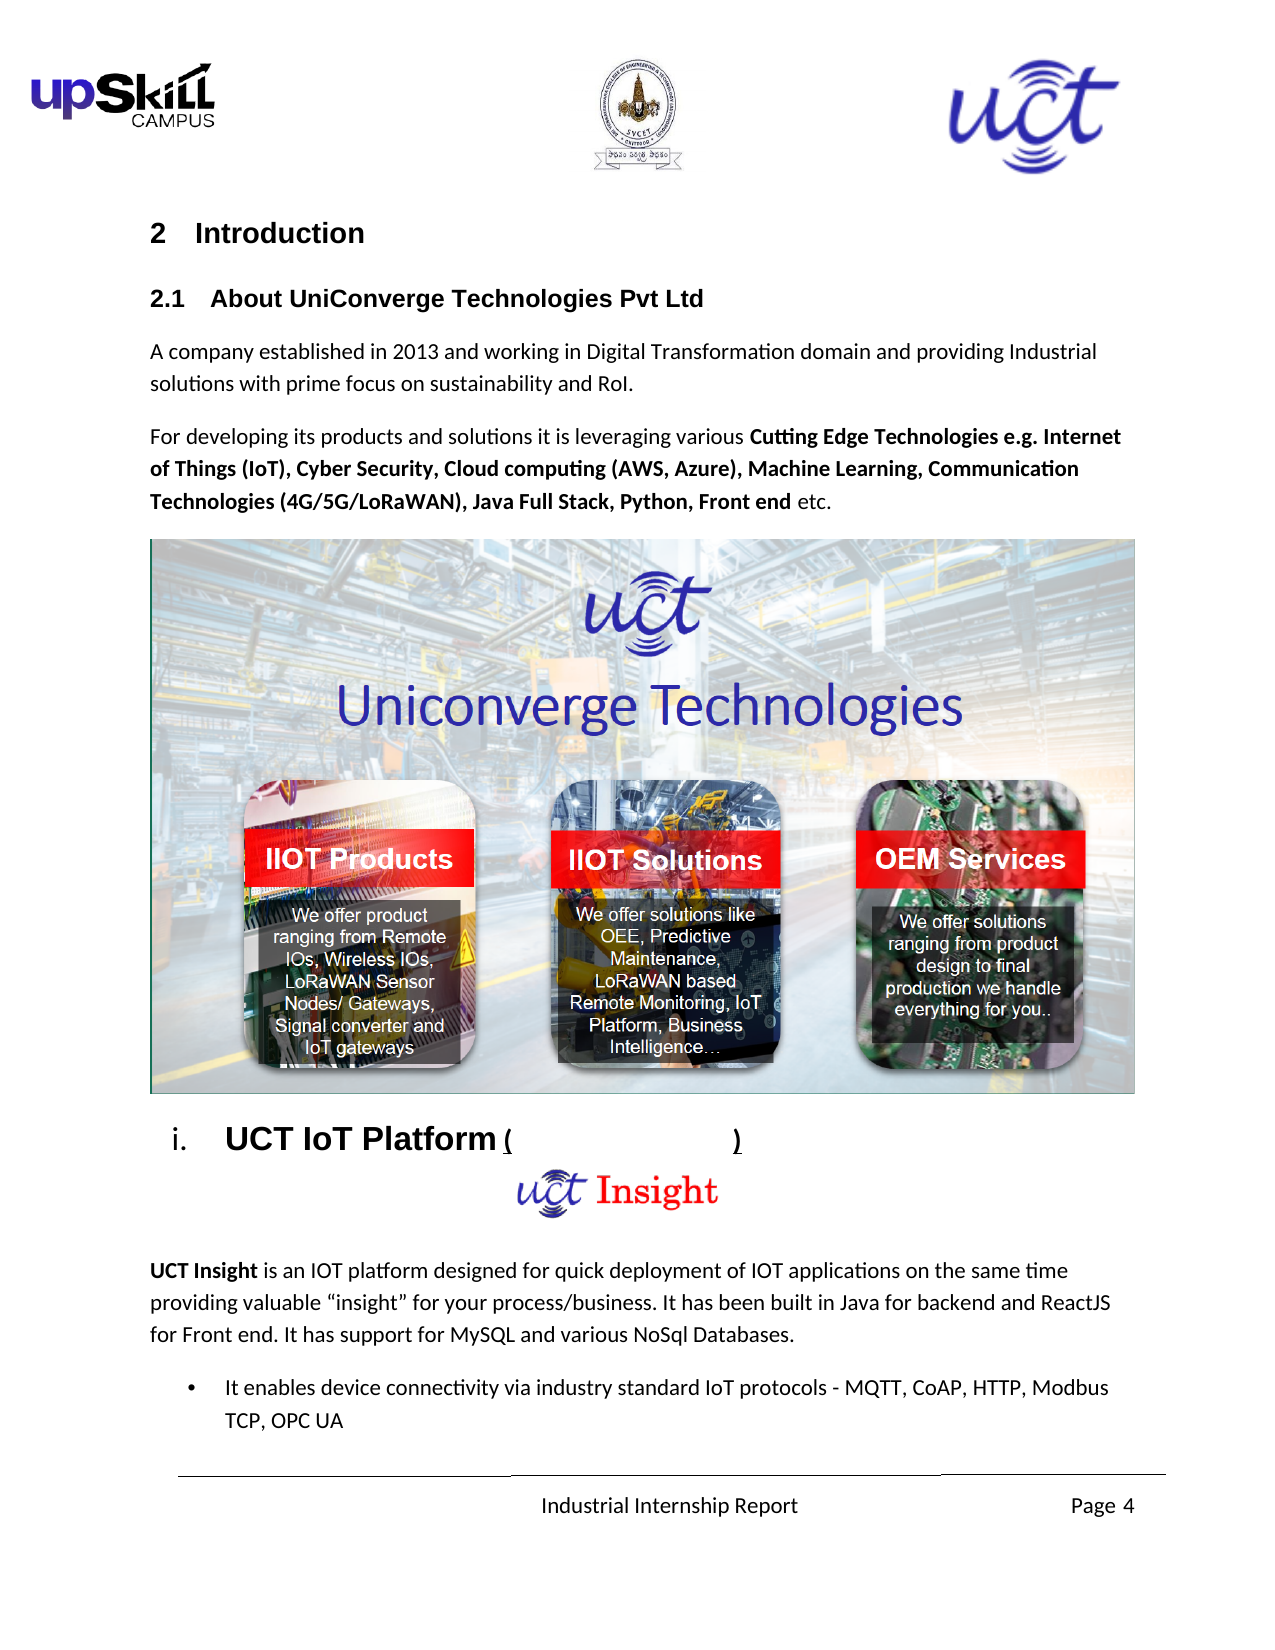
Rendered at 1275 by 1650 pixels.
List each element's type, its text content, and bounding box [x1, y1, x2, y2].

subtitle Introduction [150, 216, 1134, 250]
text A company established in 2013 and working in Digital Transformation domain and providing Industrial solutions with prime focus on sustainability and RoI. [150, 337, 1134, 397]
list It enables device connectivity via industry standard IoT protocols - MQTT, CoAP, HTTP, Modbus TCP, OPC UA [187, 1373, 1134, 1434]
text For developing its products and solutions it is leveraging various Cutting Edge Technologies e.g. Internet of Things (IoT), Cyber Security, Cloud computing (AWS, Azure), Machine Learning, Communication Technologies (4G/5G/LoRaWAN), Java Full Stack, Python, Front end etc. [150, 422, 1134, 515]
subtitle About UniConverge Technologies Pvt Ltd [150, 287, 1134, 312]
text UCT Insight is an IOT platform designed for quick deployment of IOT applications on the same time providing valuable “insight” for your process/business. It has been built in Java for backend and ReactJS for Front end. It has support for MySQL and various NoSql Databases. [150, 1256, 1134, 1348]
list UCT IoT Platform () [187, 1118, 1134, 1229]
